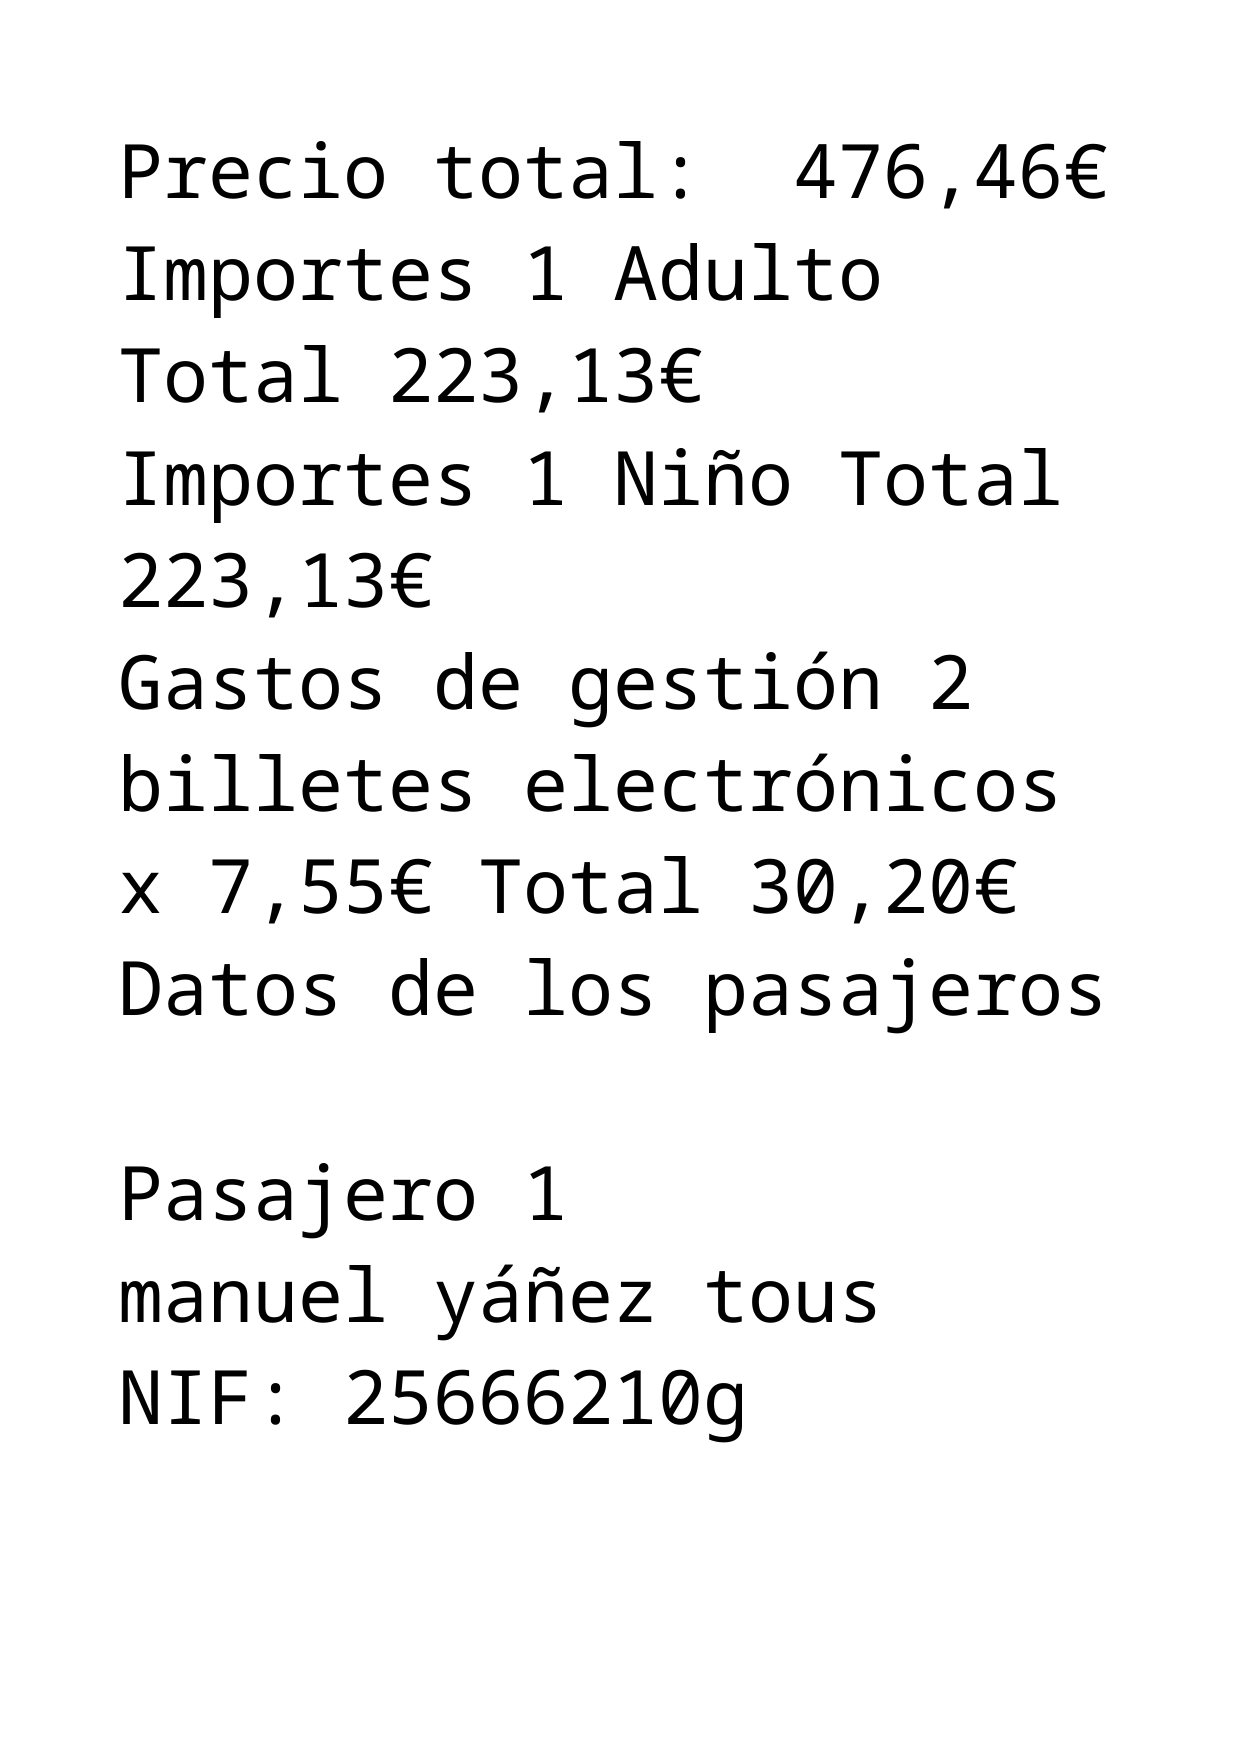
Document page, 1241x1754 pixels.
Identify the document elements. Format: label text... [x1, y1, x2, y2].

text Importes 1 Adulto Total 223,13€ [118, 220, 1122, 425]
text Datos de los pasajeros [118, 936, 1122, 1038]
text Precio total: 476,46€ [118, 118, 1122, 220]
text NIF: 25666210g [118, 1344, 1122, 1447]
text Gastos de gestión 2 billetes electrónicos x 7,55€ Total 30,20€ [118, 629, 1122, 936]
text Importes 1 Niño Total 223,13€ [118, 425, 1122, 629]
text Pasajero 1 [118, 1140, 1122, 1242]
text manuel yáñez tous [118, 1242, 1122, 1344]
